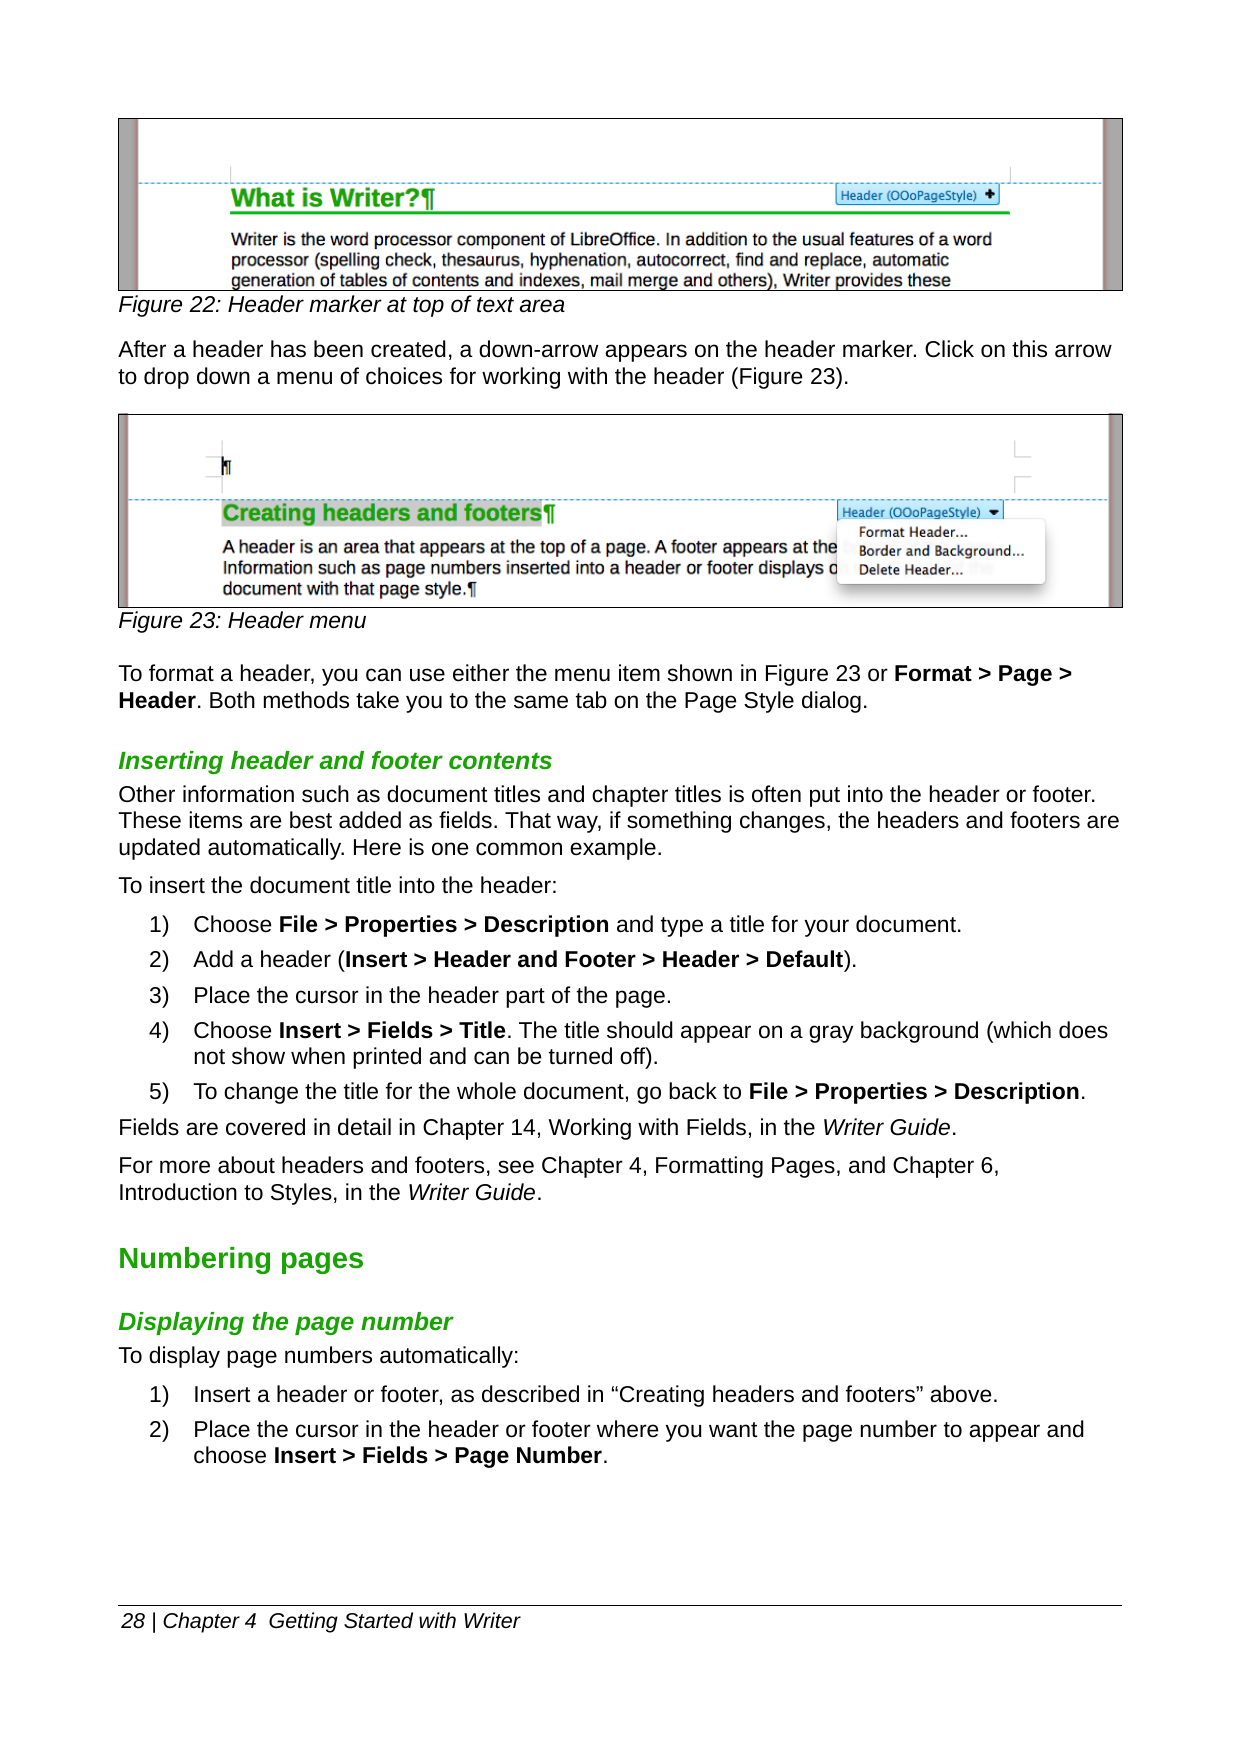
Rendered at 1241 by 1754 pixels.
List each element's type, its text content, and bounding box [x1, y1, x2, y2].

picture [119, 415, 1122, 607]
list Choose File > Properties > Description and type a title for your document. [169, 911, 1122, 937]
subtitle Displaying the page number [118, 1307, 1122, 1336]
list Place the cursor in the header part of the page. [169, 982, 1122, 1008]
subtitle Inserting header and footer contents [118, 746, 1122, 775]
list Insert a header or footer, as described in “Creating headers and footers” above. [169, 1381, 1122, 1407]
list Place the cursor in the header or footer where you want the page number to appear and choose Insert > Fields > Page Number. [169, 1416, 1122, 1469]
list To change the title for the whole document, go back to File > Properties > Description. [169, 1078, 1122, 1105]
text Figure 23: Header menu [118, 608, 1122, 634]
text After a header has been created, a down-arrow appears on the header marker. Click on this arrow to drop down a menu of choices for working with the header (Figure 23). [118, 336, 1122, 389]
text Other information such as document titles and chapter titles is often put into the header or footer. These items are best added as fields. That way, if something changes, the headers and footers are updated automatically. Here is one common example. [118, 781, 1122, 860]
text For more about headers and footers, see Chapter 4, Formatting Pages, and Chapter 6, Introduction to Styles, in the Writer Guide. [118, 1152, 1122, 1205]
list Choose Insert > Fields > Title. The title should appear on a gray background (which does not show when printed and can be turned off). [169, 1017, 1122, 1069]
picture [119, 119, 1122, 290]
text To display page numbers automatically: [118, 1342, 1122, 1368]
text Figure 22: Header marker at top of text area [118, 291, 1122, 317]
subtitle Numbering pages [118, 1241, 1122, 1275]
text To insert the document title into the header: [118, 872, 1122, 899]
list Add a header (Insert > Header and Footer > Header > Default). [169, 946, 1122, 973]
text Fields are covered in detail in Chapter 14, Working with Fields, in the Writer Guide. [118, 1113, 1122, 1140]
text To format a header, you can use either the menu item shown in Figure 23 or Format > Page > Header. Both methods take you to the same tab on the Page Style dialog. [118, 660, 1122, 713]
